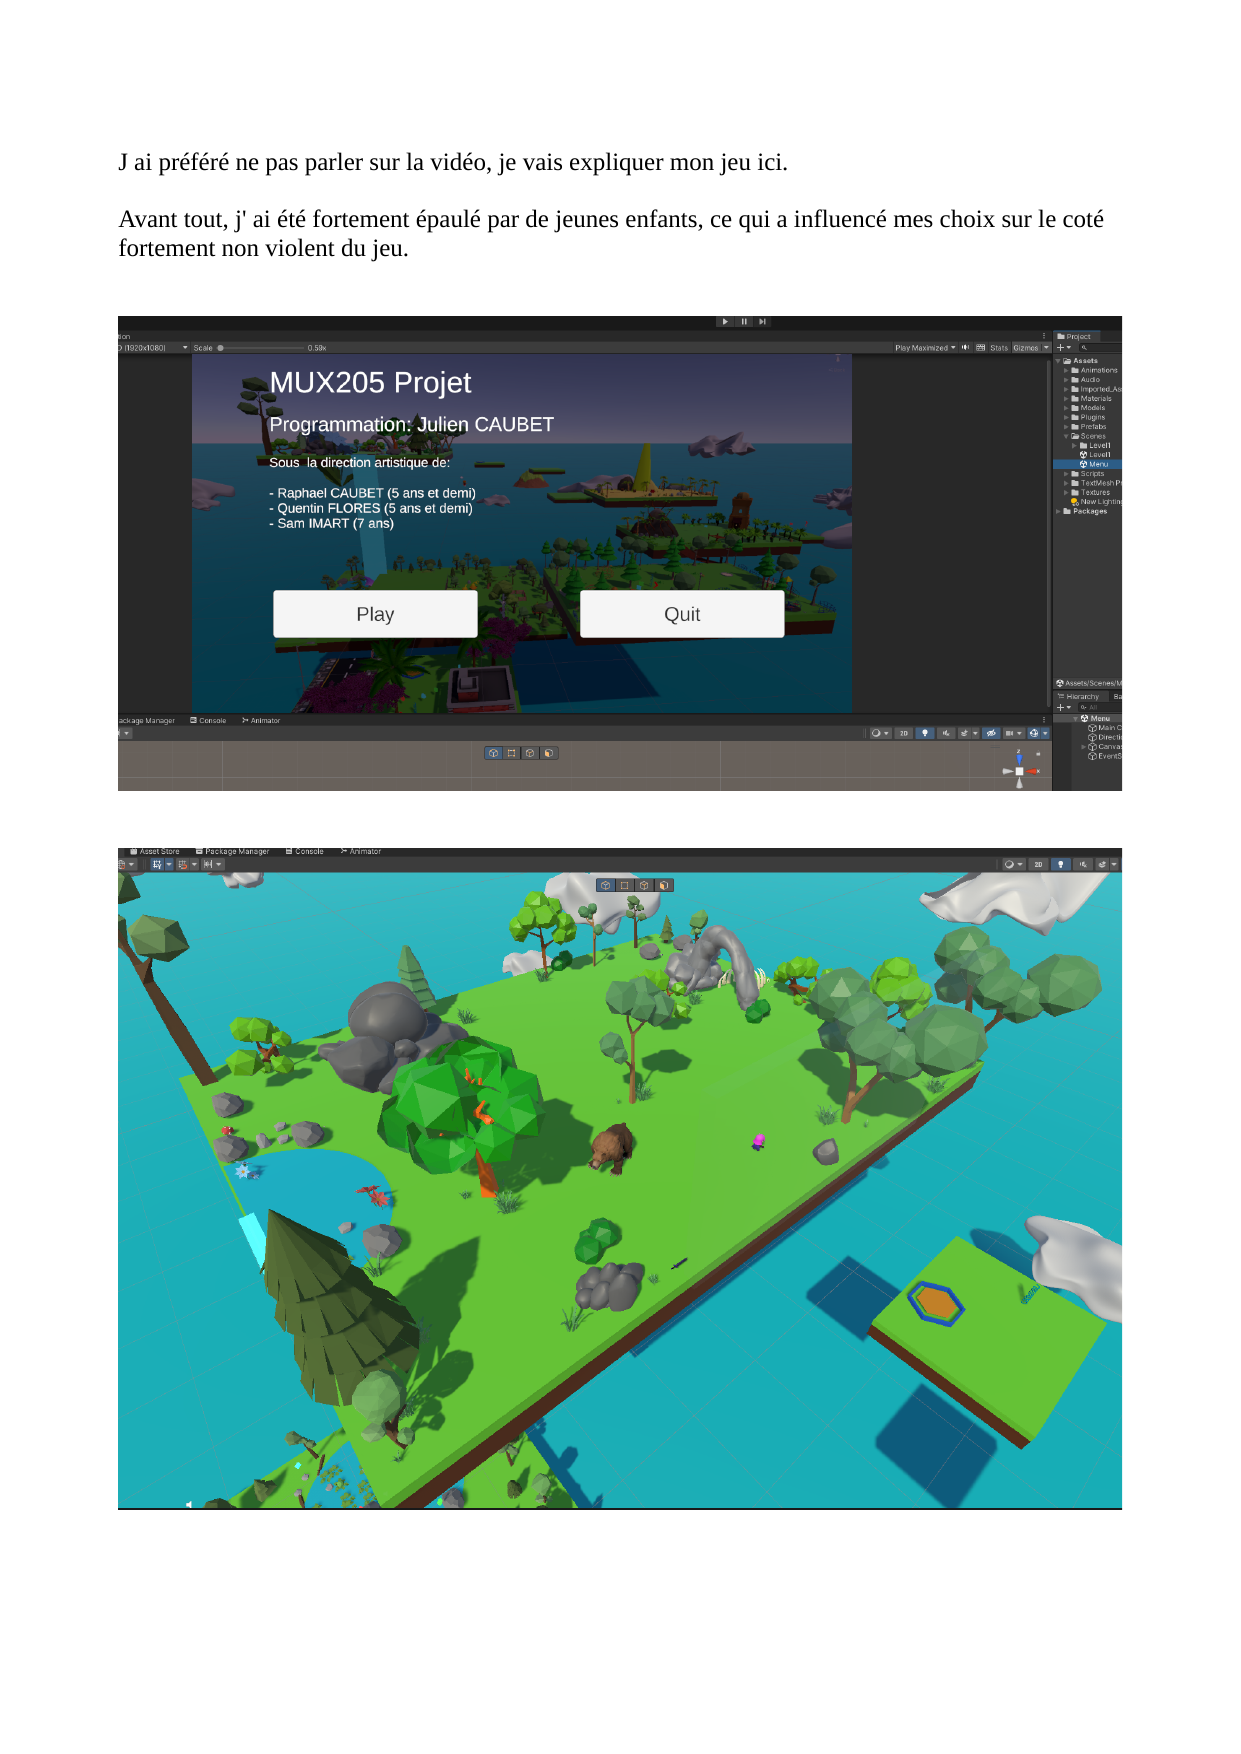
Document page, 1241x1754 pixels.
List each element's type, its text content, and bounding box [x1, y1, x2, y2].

picture [118, 848, 1123, 1510]
picture [118, 316, 1123, 791]
text J ai préféré ne pas parler sur la vidéo, je vais expliquer mon jeu ici. [118, 147, 1122, 176]
text Avant tout, j' ai été fortement épaulé par de jeunes enfants, ce qui a influencé mes choix sur le coté fortement non violent du jeu. [118, 204, 1122, 262]
